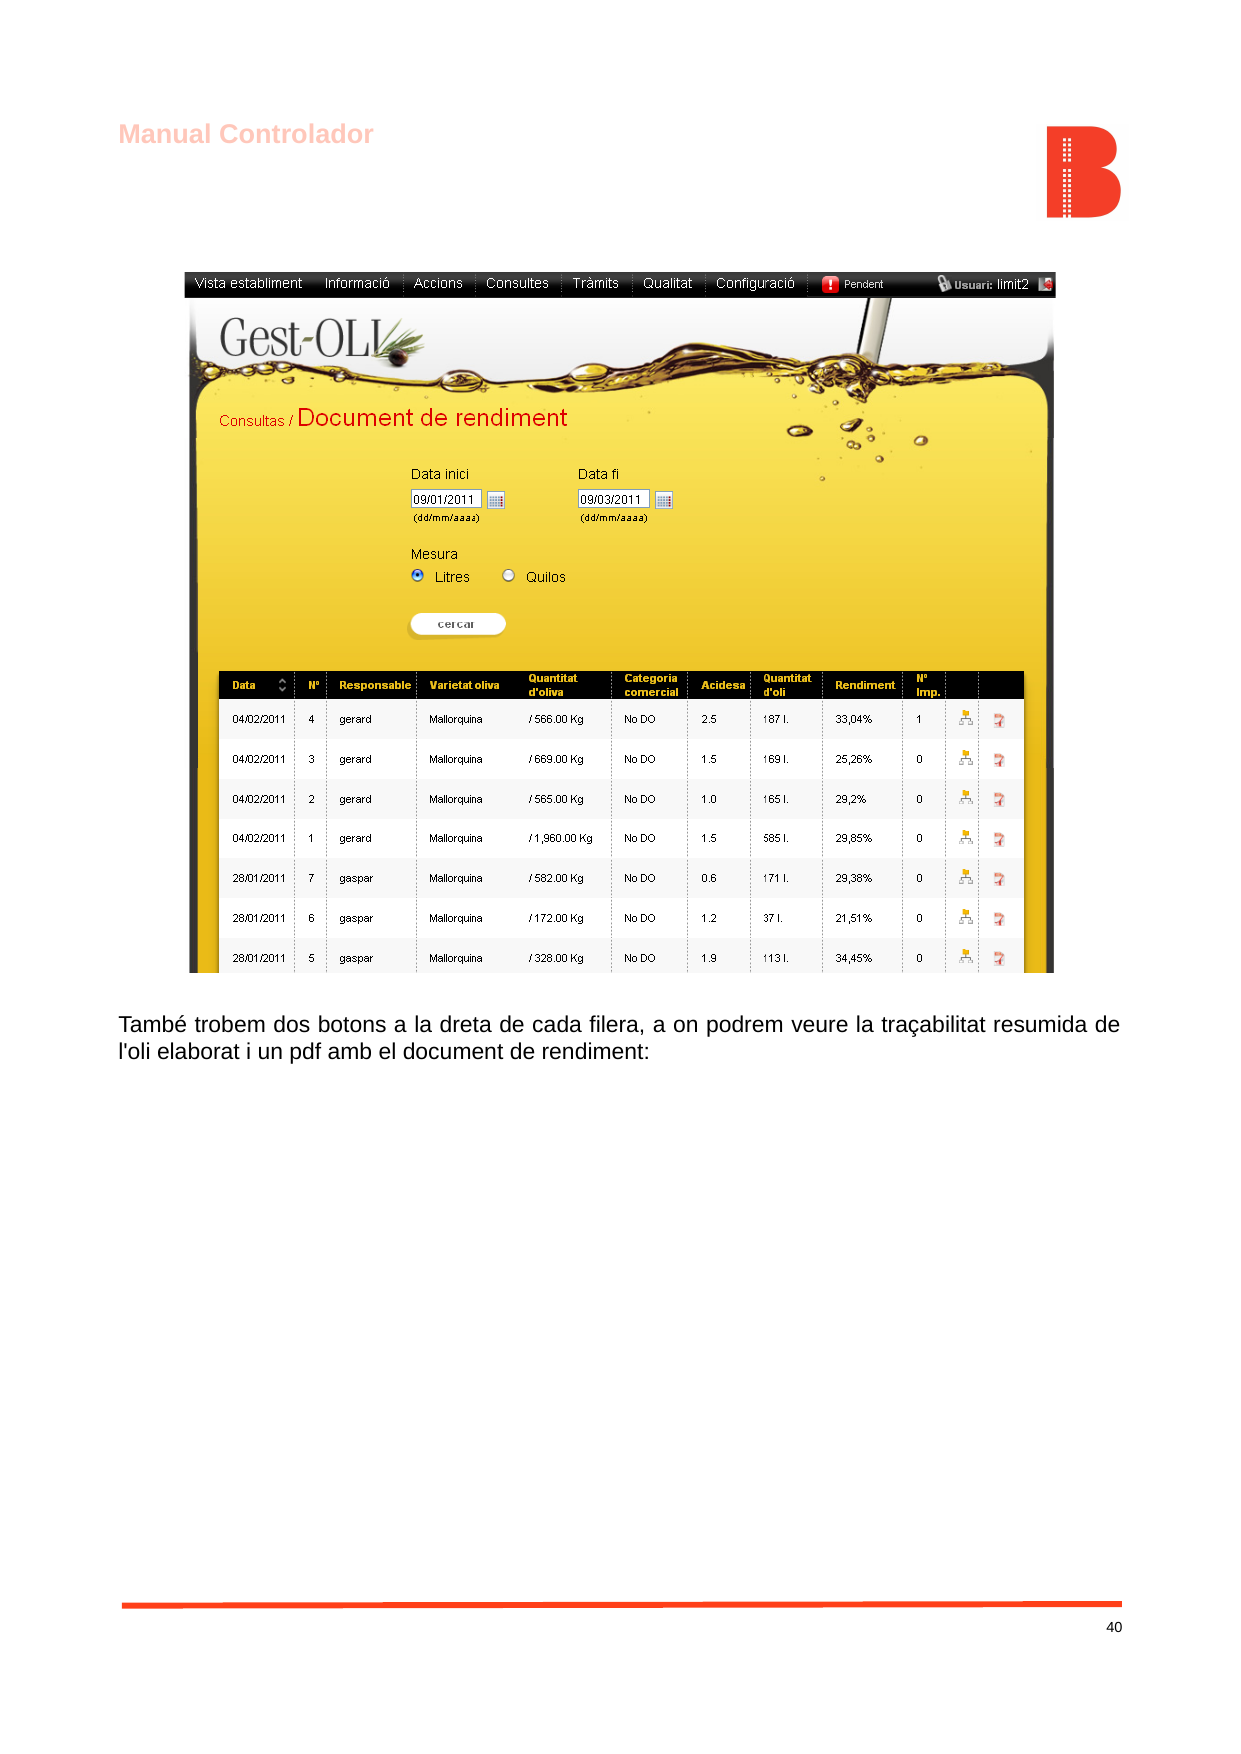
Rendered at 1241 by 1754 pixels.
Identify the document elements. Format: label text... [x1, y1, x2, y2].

picture [1036, 124, 1130, 221]
text També trobem dos botons a la dreta de cada filera, a on podrem veure la traçabilitat resumida de l'oli elaborat i un pdf amb el document de rendiment: [118, 1011, 1122, 1064]
picture [184, 272, 1056, 973]
